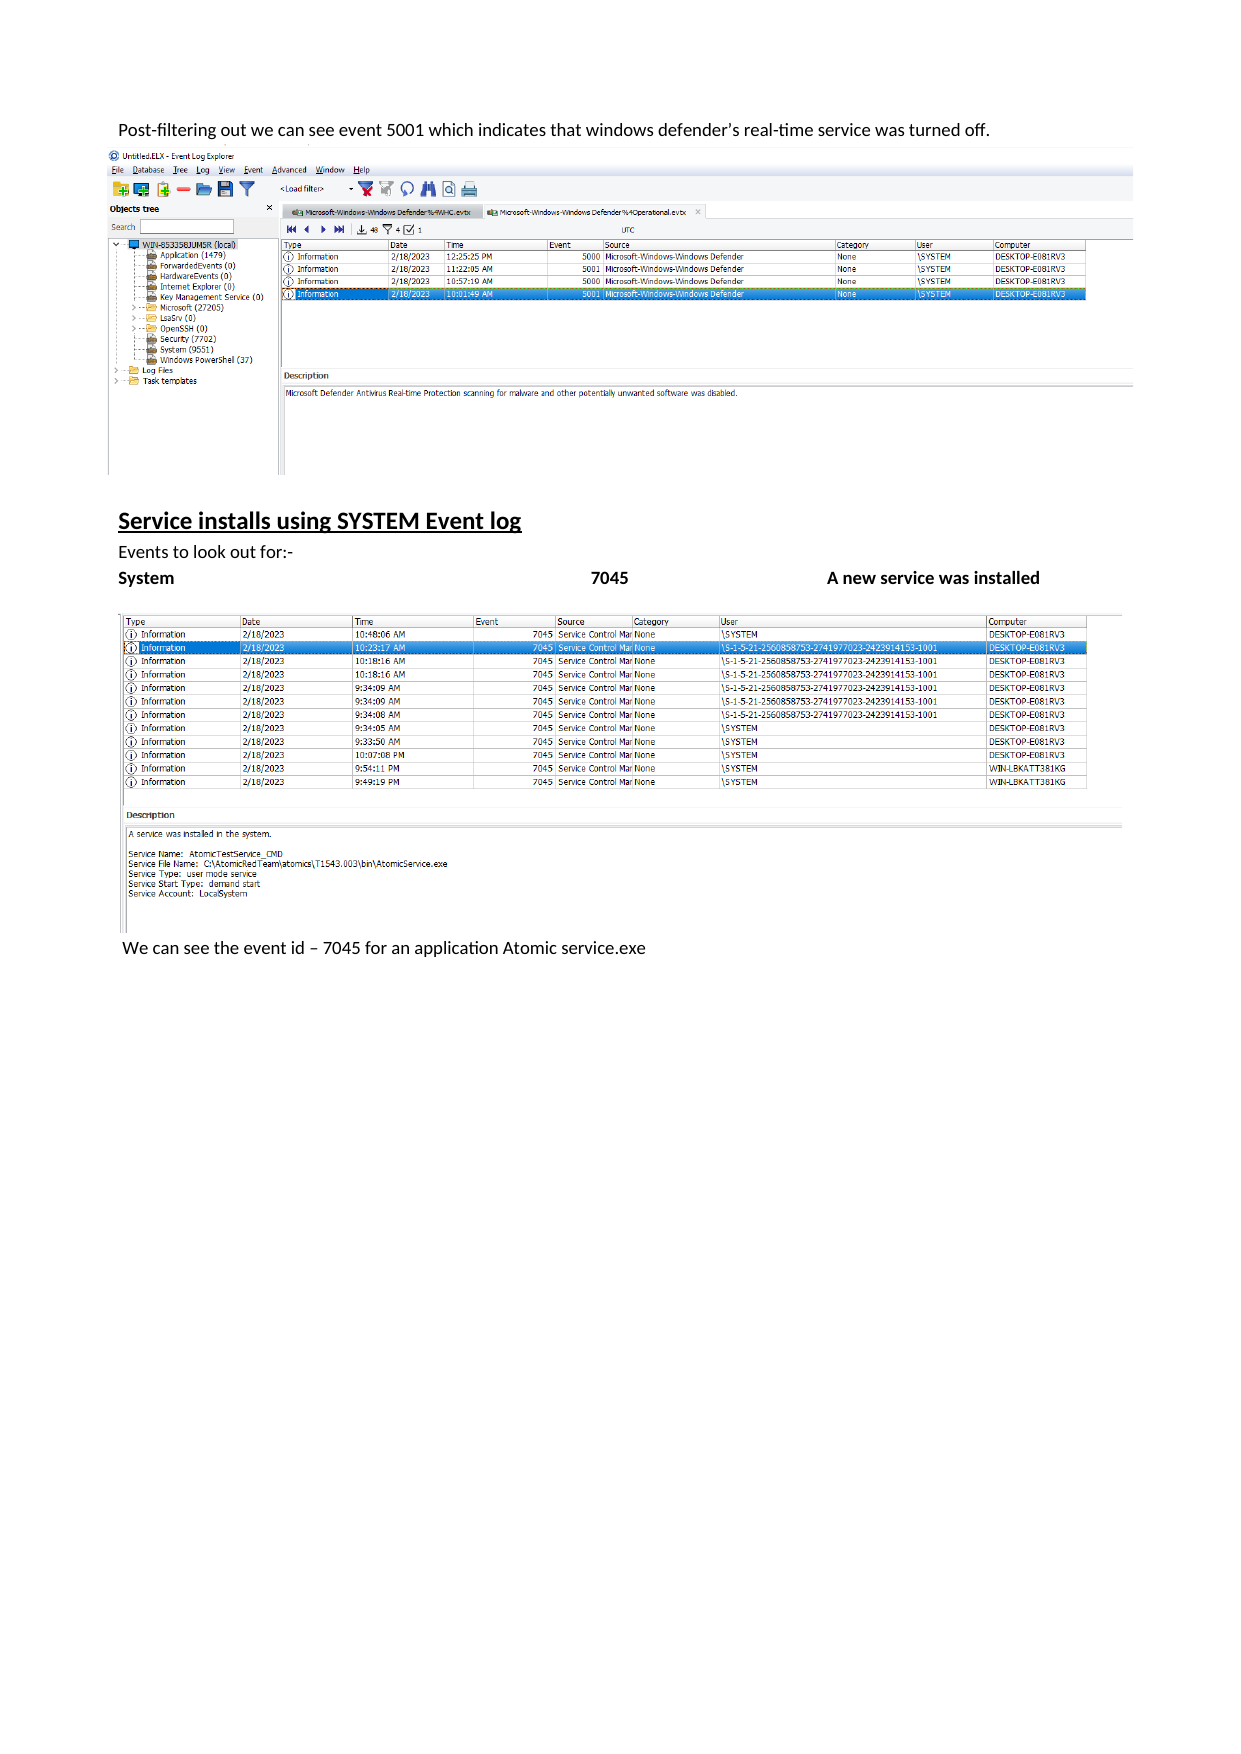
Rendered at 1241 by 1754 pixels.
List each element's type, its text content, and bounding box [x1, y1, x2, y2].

text We can see the event id – 7045 for an application Atomic service.exe [118, 933, 1122, 959]
picture [107, 144, 1134, 475]
picture [118, 613, 1123, 933]
text Post-filtering out we can see event 5001 which indicates that windows defender’s real-time service was turned off. [118, 118, 1122, 141]
text System 7045 A new service was installed [118, 566, 1122, 589]
text Events to look out for:- [118, 540, 1122, 563]
text Service installs using SYSTEM Event log [118, 505, 1122, 535]
